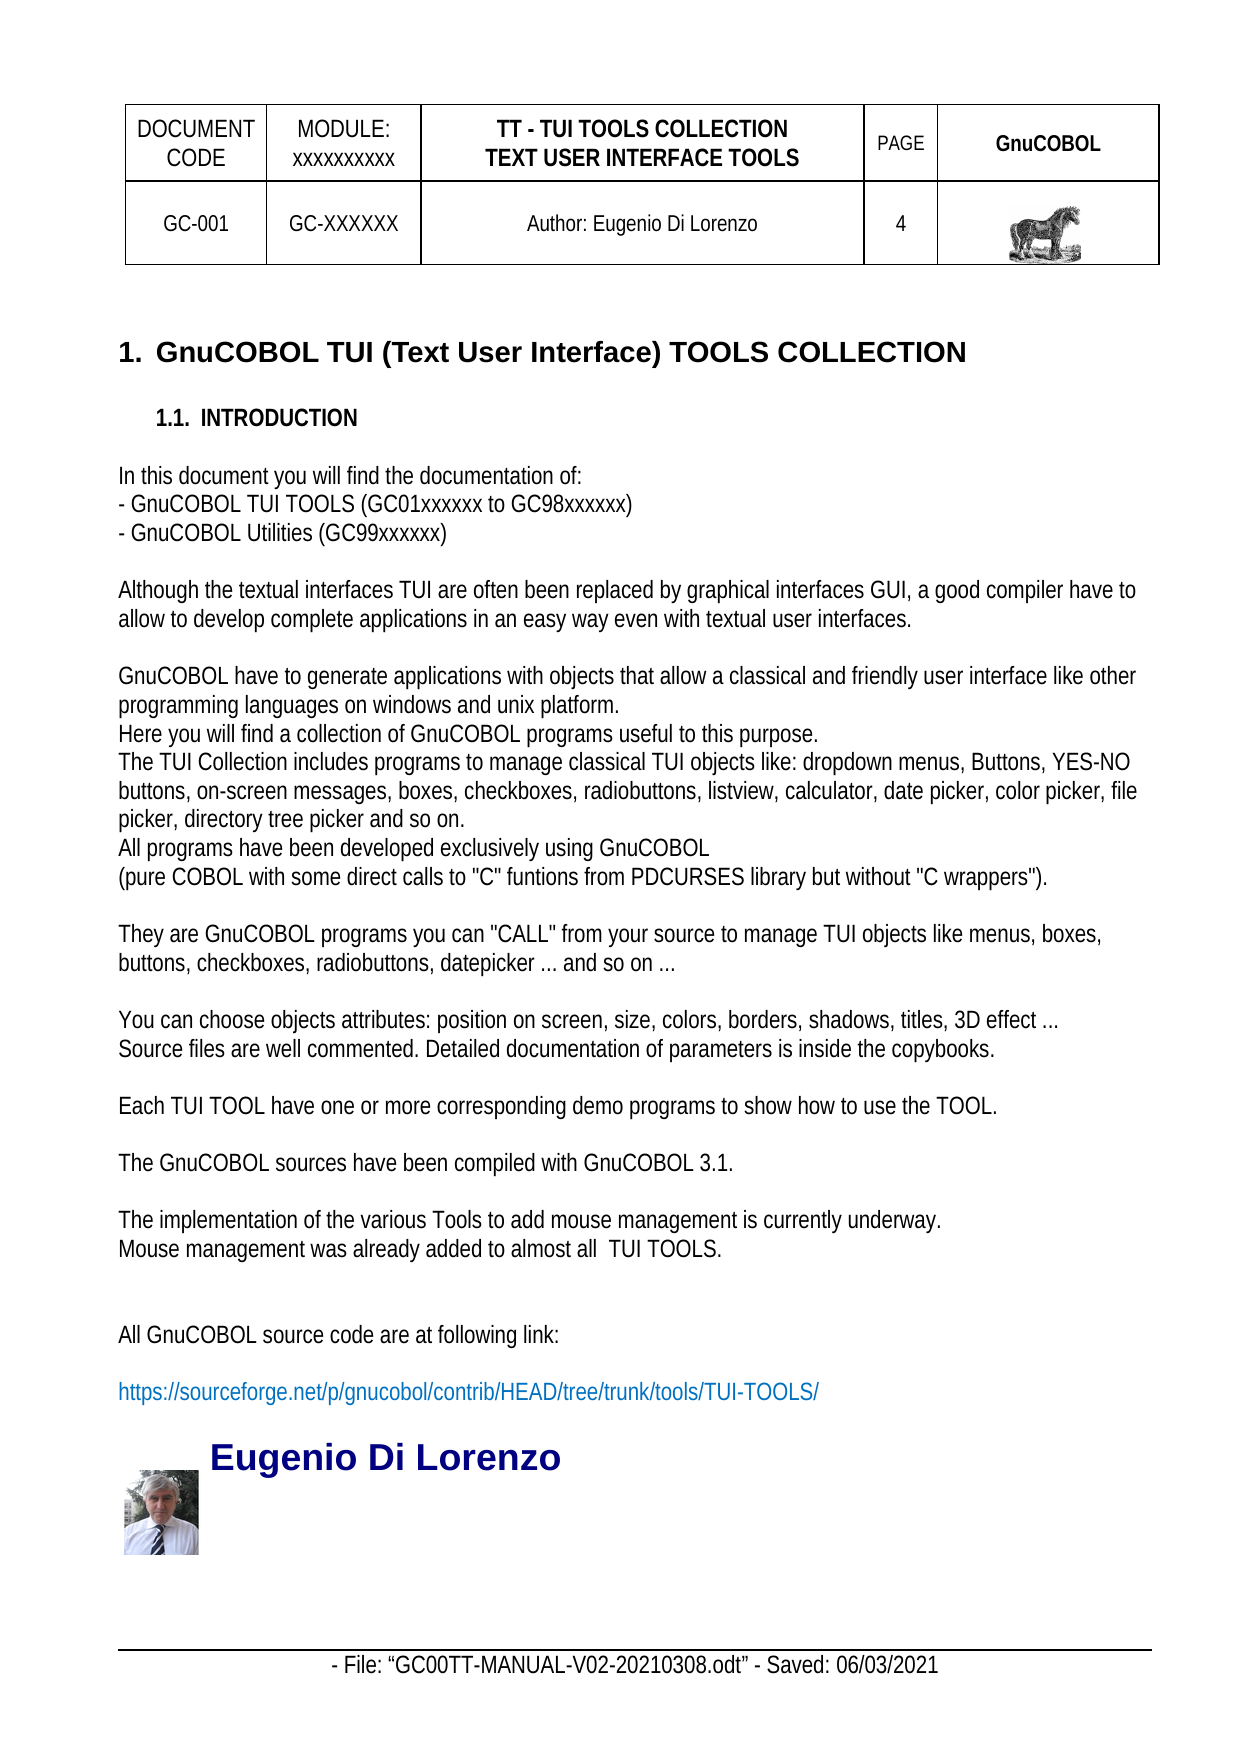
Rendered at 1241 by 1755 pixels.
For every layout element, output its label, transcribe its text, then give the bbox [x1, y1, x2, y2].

text All GnuCOBOL source code are at following link: [118, 1320, 1152, 1349]
text In this document you will find the documentation of: [118, 461, 1152, 489]
text https://sourceforge.net/p/gnucobol/contrib/HEAD/tree/trunk/tools/TUI-TOOLS/ [118, 1377, 1152, 1406]
text Although the textual interfaces TUI are often been replaced by graphical interfaces GUI, a good compiler have to allow to develop complete applications in an easy way even with textual user interfaces. [118, 575, 1152, 633]
text You can choose objects attributes: position on screen, size, colors, borders, shadows, titles, 3D effect ... [118, 1005, 1152, 1034]
text (pure COBOL with some direct calls to "C" funtions from PDCURSES library but without "C wrappers"). [118, 862, 1152, 890]
text Here you will find a collection of GnuCOBOL programs useful to this purpose. [118, 718, 1152, 747]
text GnuCOBOL have to generate applications with objects that allow a classical and friendly user interface like other programming languages on windows and unix platform. [118, 661, 1152, 718]
text Eugenio Di Lorenzo [118, 1435, 1152, 1555]
text Source files are well commented. Detailed documentation of parameters is inside the copybooks. [118, 1034, 1152, 1062]
text Mouse management was already added to almost all TUI TOOLS. [118, 1234, 1152, 1263]
text The GnuCOBOL sources have been compiled with GnuCOBOL 3.1. [118, 1148, 1152, 1177]
subtitle GnuCOBOL TUI (Text User Interface) TOOLS COLLECTION [118, 335, 1152, 368]
text They are GnuCOBOL programs you can "CALL" from your source to manage TUI objects like menus, boxes, buttons, checkboxes, radiobuttons, datepicker ... and so on ... [118, 919, 1152, 976]
subtitle INTRODUCTION [156, 403, 1152, 432]
text The TUI Collection includes programs to manage classical TUI objects like: dropdown menus, Buttons, YES-NO buttons, on-screen messages, boxes, checkboxes, radiobuttons, listview, calculator, date picker, color picker, file picker, directory tree picker and so on. [118, 747, 1152, 833]
text The implementation of the various Tools to add mouse management is currently underway. [118, 1206, 1152, 1234]
text Each TUI TOOL have one or more corresponding demo programs to show how to use the TOOL. [118, 1091, 1152, 1119]
text All programs have been developed exclusively using GnuCOBOL [118, 833, 1152, 862]
text - GnuCOBOL Utilities (GC99xxxxxx) [118, 518, 1152, 547]
text - GnuCOBOL TUI TOOLS (GC01xxxxxx to GC98xxxxxx) [118, 489, 1152, 518]
